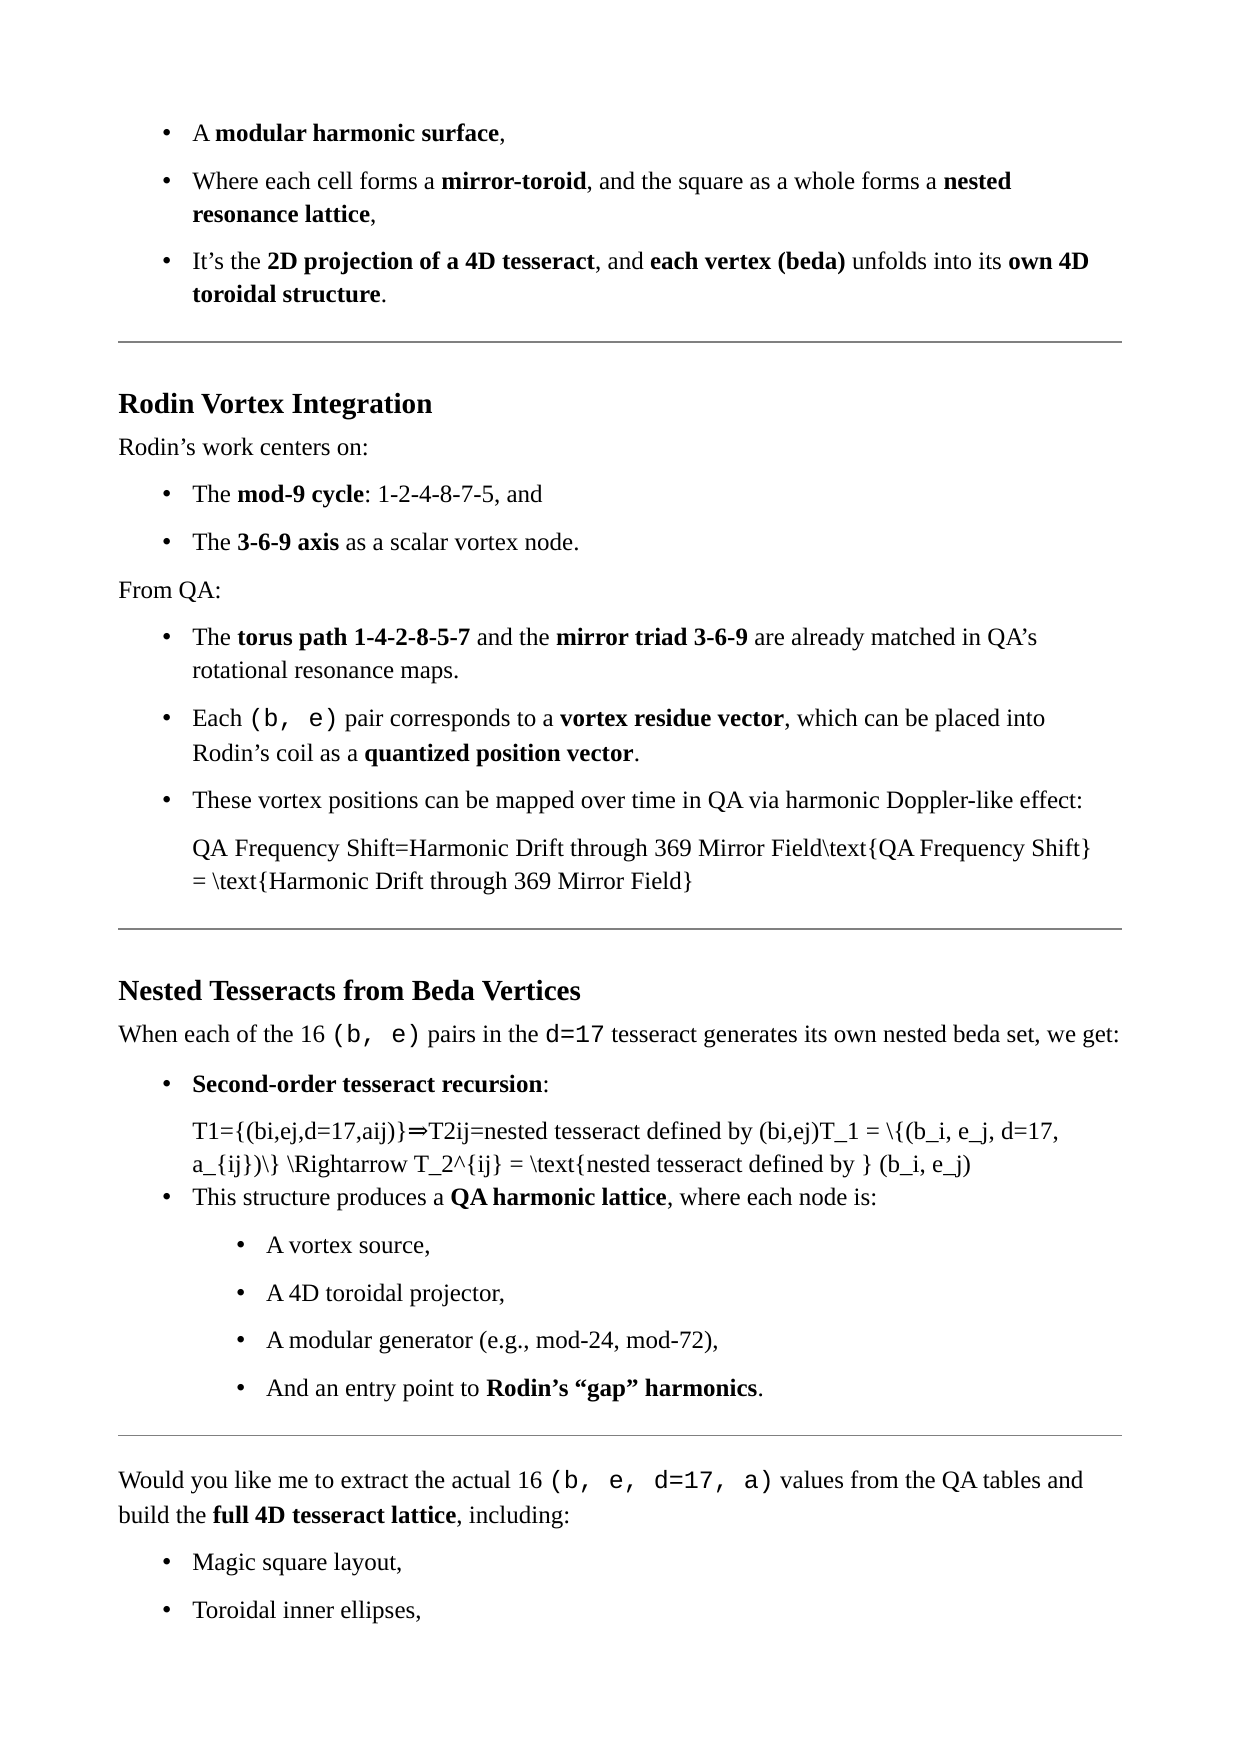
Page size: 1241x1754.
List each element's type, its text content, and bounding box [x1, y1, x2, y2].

list A vortex source, [236, 1230, 1122, 1259]
list A modular harmonic surface, [162, 118, 1122, 147]
text When each of the 16 (b, e) pairs in the d=17 tesseract generates its own nested beda set, we get: [118, 1019, 1122, 1049]
list Second-order tesseract recursion: [162, 1069, 1122, 1097]
list A 4D toroidal projector, [236, 1278, 1122, 1306]
list Where each cell forms a mirror-toroid, and the square as a whole forms a nested resonance lattice, [162, 166, 1122, 227]
list These vortex positions can be mapped over time in QA via harmonic Doppler-like effect: [162, 786, 1122, 814]
list QA Frequency Shift=Harmonic Drift through 369 Mirror Field\text{QA Frequency Shift} = \text{Harmonic Drift through 369 Mirror Field} [162, 833, 1122, 895]
list A modular generator (e.g., mod-24, mod-72), [236, 1325, 1122, 1354]
list And an entry point to Rodin’s “gap” harmonics. [236, 1373, 1122, 1402]
subtitle Rodin Vortex Integration [118, 386, 1122, 419]
list This structure produces a QA harmonic lattice, where each node is: [162, 1182, 1122, 1211]
list It’s the 2D projection of a 4D tesseract, and each vertex (beda) unfolds into its own 4D toroidal structure. [162, 246, 1122, 308]
list The mod-9 cycle: 1-2-4-8-7-5, and [162, 479, 1122, 508]
list Each (b, e) pair corresponds to a vortex residue vector, which can be placed into Rodin’s coil as a quantized position vector. [162, 703, 1122, 767]
subtitle Nested Tesseracts from Beda Vertices [118, 973, 1122, 1006]
text From QA: [118, 575, 1122, 603]
list Magic square layout, [162, 1547, 1122, 1576]
text Rodin’s work centers on: [118, 432, 1122, 461]
list Toroidal inner ellipses, [162, 1595, 1122, 1624]
list T1={(bi,ej,d=17,aij)}⇒T2ij=nested tesseract defined by (bi,ej)T_1 = \{(b_i, e_j, d=17, a_{ij})\} \Rightarrow T_2^{ij} = \text{nested tesseract defined by } (b_i, e_j) [162, 1116, 1122, 1178]
list The 3-6-9 axis as a scalar vortex node. [162, 527, 1122, 556]
list The torus path 1-4-2-8-5-7 and the mirror triad 3-6-9 are already matched in QA’s rotational resonance maps. [162, 622, 1122, 684]
text Would you like me to extract the actual 16 (b, e, d=17, a) values from the QA tables and build the full 4D tesseract lattice, including: [118, 1465, 1122, 1528]
